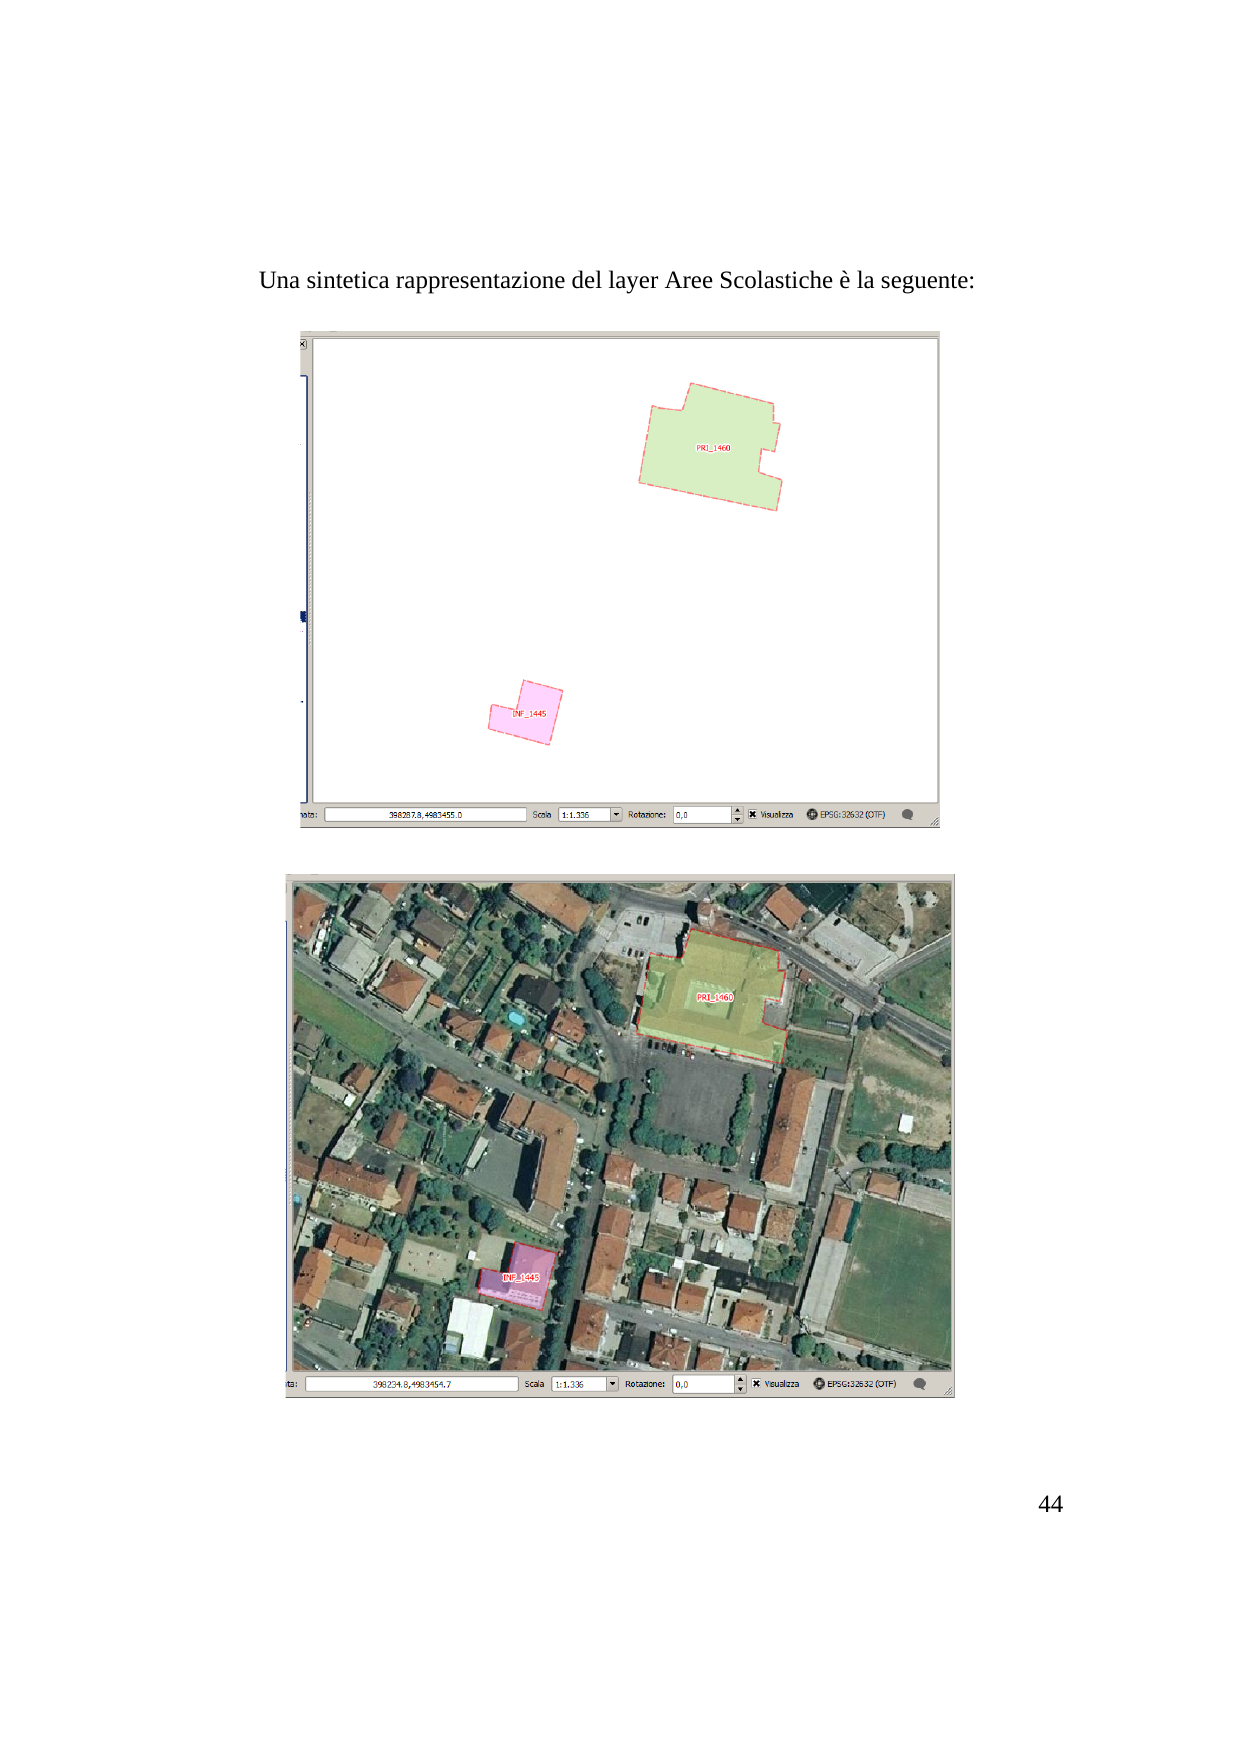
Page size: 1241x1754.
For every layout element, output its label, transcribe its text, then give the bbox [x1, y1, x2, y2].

picture [285, 874, 955, 1398]
text Una sintetica rappresentazione del layer Aree Scolastiche è la seguente: [177, 265, 1063, 294]
picture [300, 331, 940, 828]
